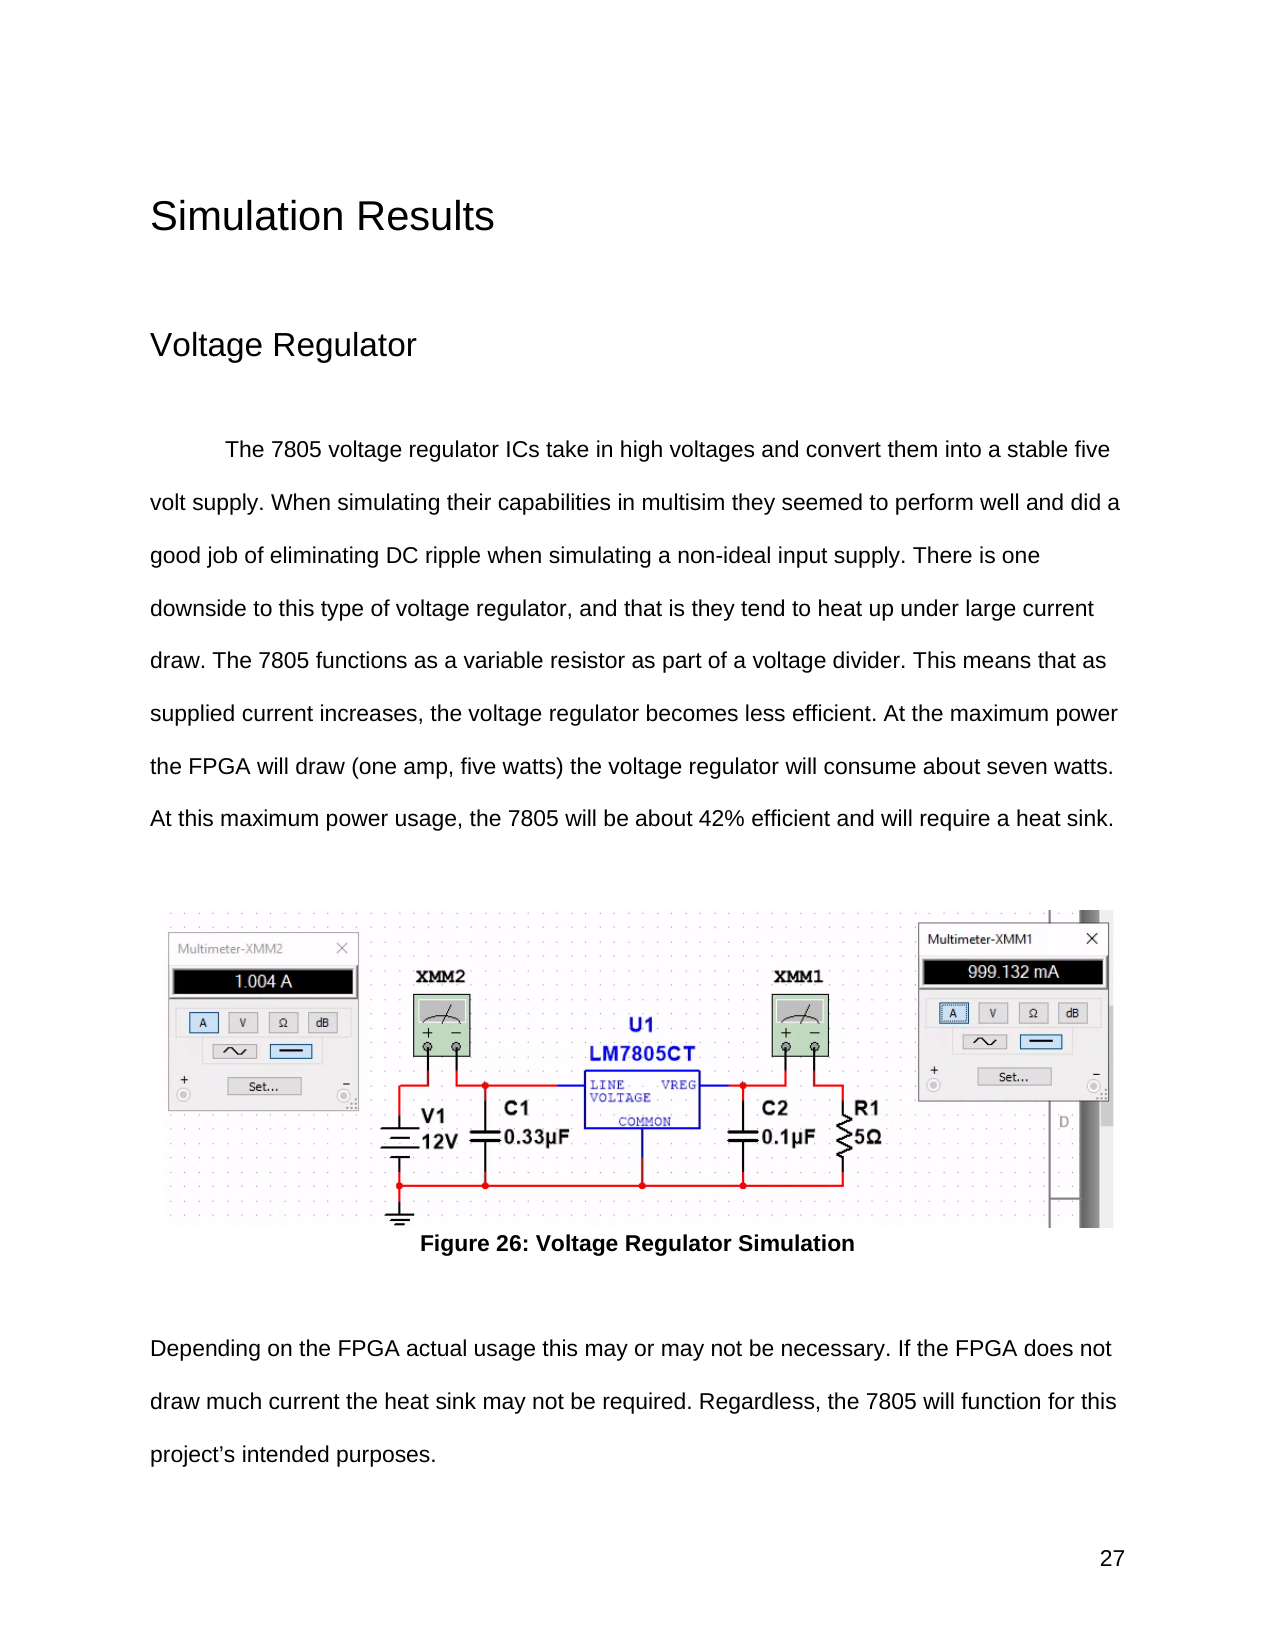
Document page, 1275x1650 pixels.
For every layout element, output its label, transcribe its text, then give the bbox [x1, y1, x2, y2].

text Depending on the FPGA actual usage this may or may not be necessary. If the FPGA does not draw much current the heat sink may not be required. Regardless, the 7805 will function for this project’s intended purposes. [150, 1335, 1125, 1467]
text The 7805 voltage regulator ICs take in high voltages and convert them into a stable five volt supply. When simulating their capabilities in multisim they seemed to perform well and did a good job of eliminating DC ripple when simulating a non-ideal input supply. There is one downside to this type of voltage regulator, and that is they tend to heat up under large current draw. The 7805 functions as a variable resistor as part of a voltage divider. This means that as supplied current increases, the voltage regulator becomes less efficient. At the maximum power the FPGA will draw (one amp, five watts) the voltage regulator will consume about seven watts. At this maximum power usage, the 7805 will be about 42% efficient and will require a heat sink. [150, 436, 1125, 832]
subtitle Voltage Regulator [150, 325, 1125, 363]
picture [161, 910, 1114, 1228]
text Figure 26: Voltage Regulator Simulation [150, 1230, 1125, 1256]
subtitle Simulation Results [150, 192, 1125, 239]
